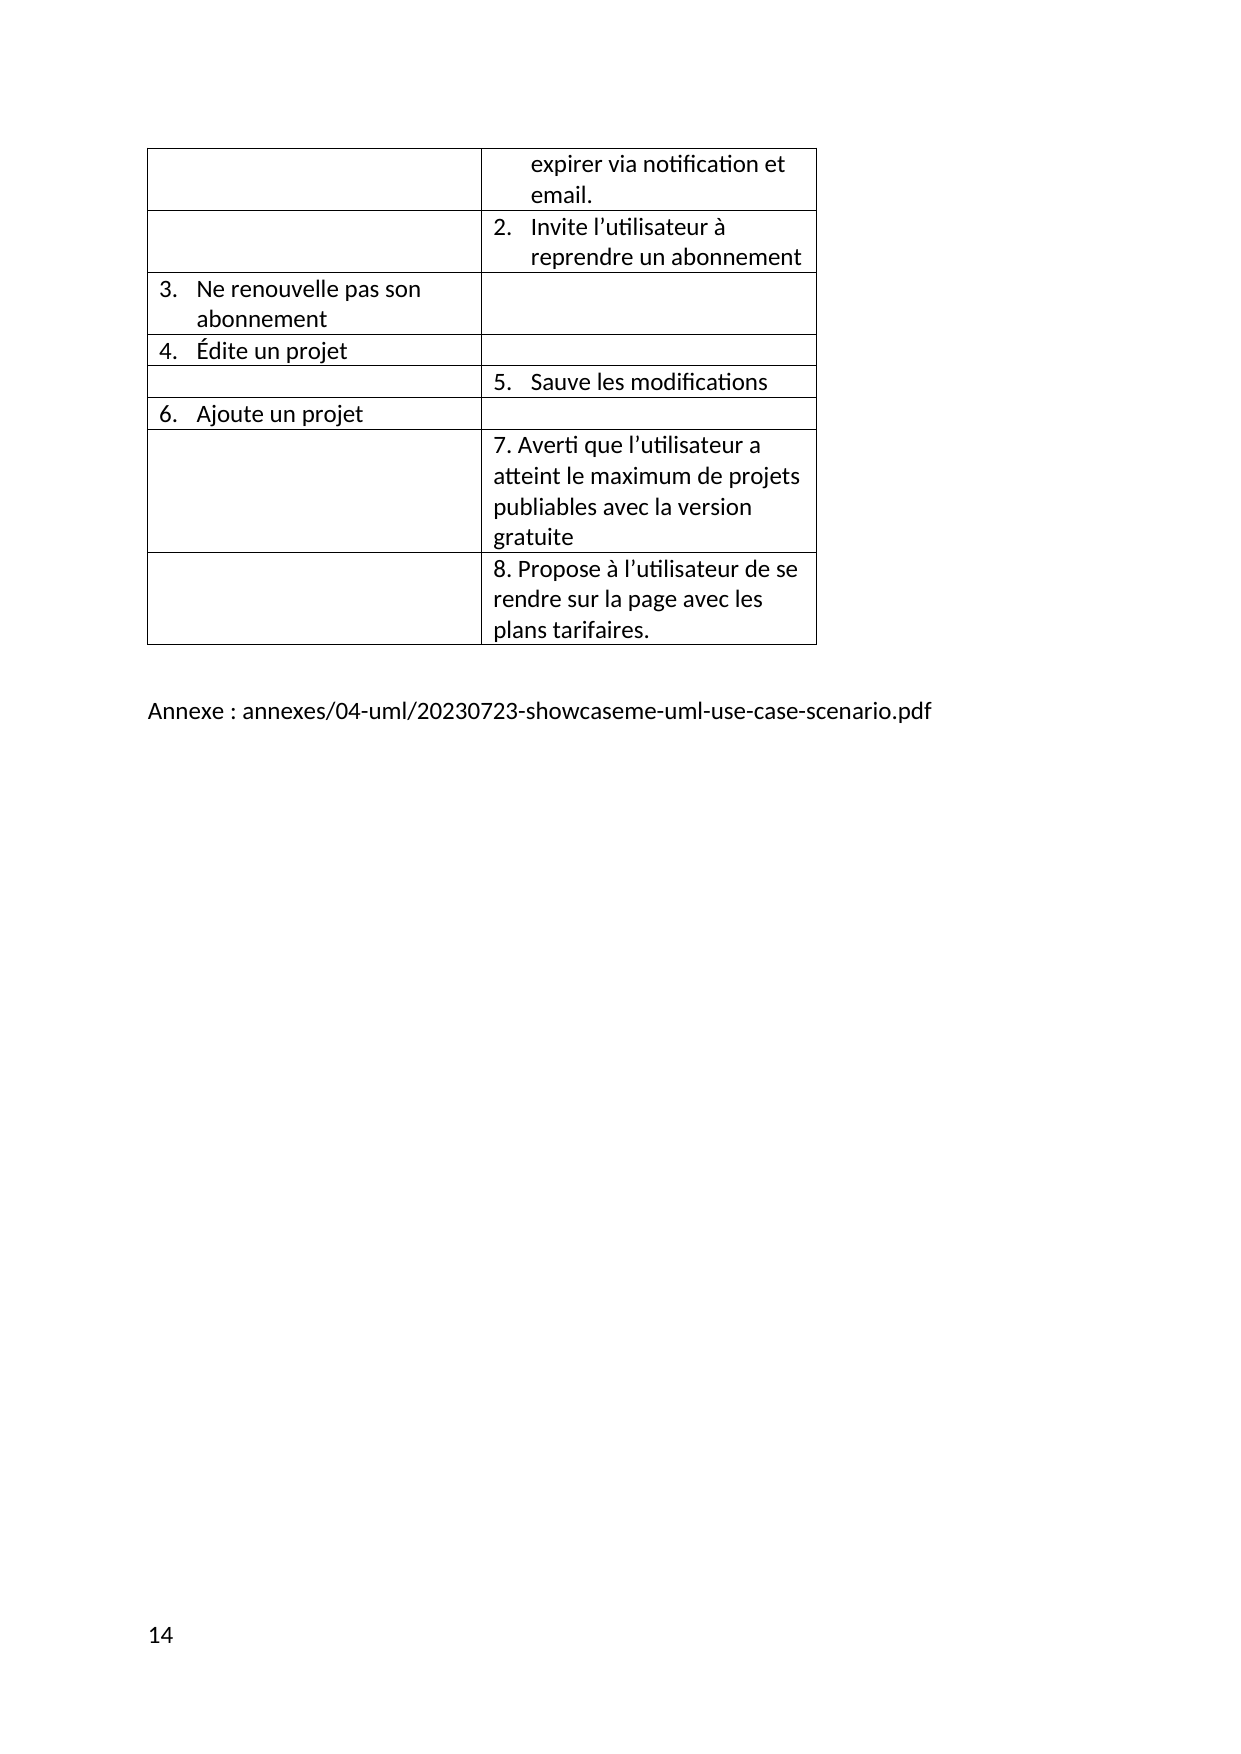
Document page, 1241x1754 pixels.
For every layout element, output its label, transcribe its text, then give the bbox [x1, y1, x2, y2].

table_cell [148, 366, 481, 397]
table_cell [148, 211, 481, 272]
table_cell Sauve les modifications [482, 366, 816, 397]
table_cell [482, 398, 816, 428]
table_cell 8. Propose à l’utilisateur de se rendre sur la page avec les plans tarifaires. [482, 553, 816, 644]
table_cell [148, 553, 481, 644]
table_cell [482, 273, 816, 334]
table_cell [148, 149, 481, 210]
table_cell Ne renouvelle pas son abonnement [148, 273, 481, 334]
text Annexe : annexes/04-uml/20230723-showcaseme-uml-use-case-scenario.pdf [148, 695, 1093, 725]
table_cell Ajoute un projet [148, 398, 481, 428]
table_cell expirer via notification et email. [482, 149, 816, 210]
table_cell Invite l’utilisateur à reprendre un abonnement [482, 211, 816, 272]
table_cell [482, 335, 816, 365]
table_cell [148, 430, 481, 552]
table_cell Édite un projet [148, 335, 481, 365]
table_cell 7. Averti que l’utilisateur a atteint le maximum de projets publiables avec la version gratuite [482, 430, 816, 552]
